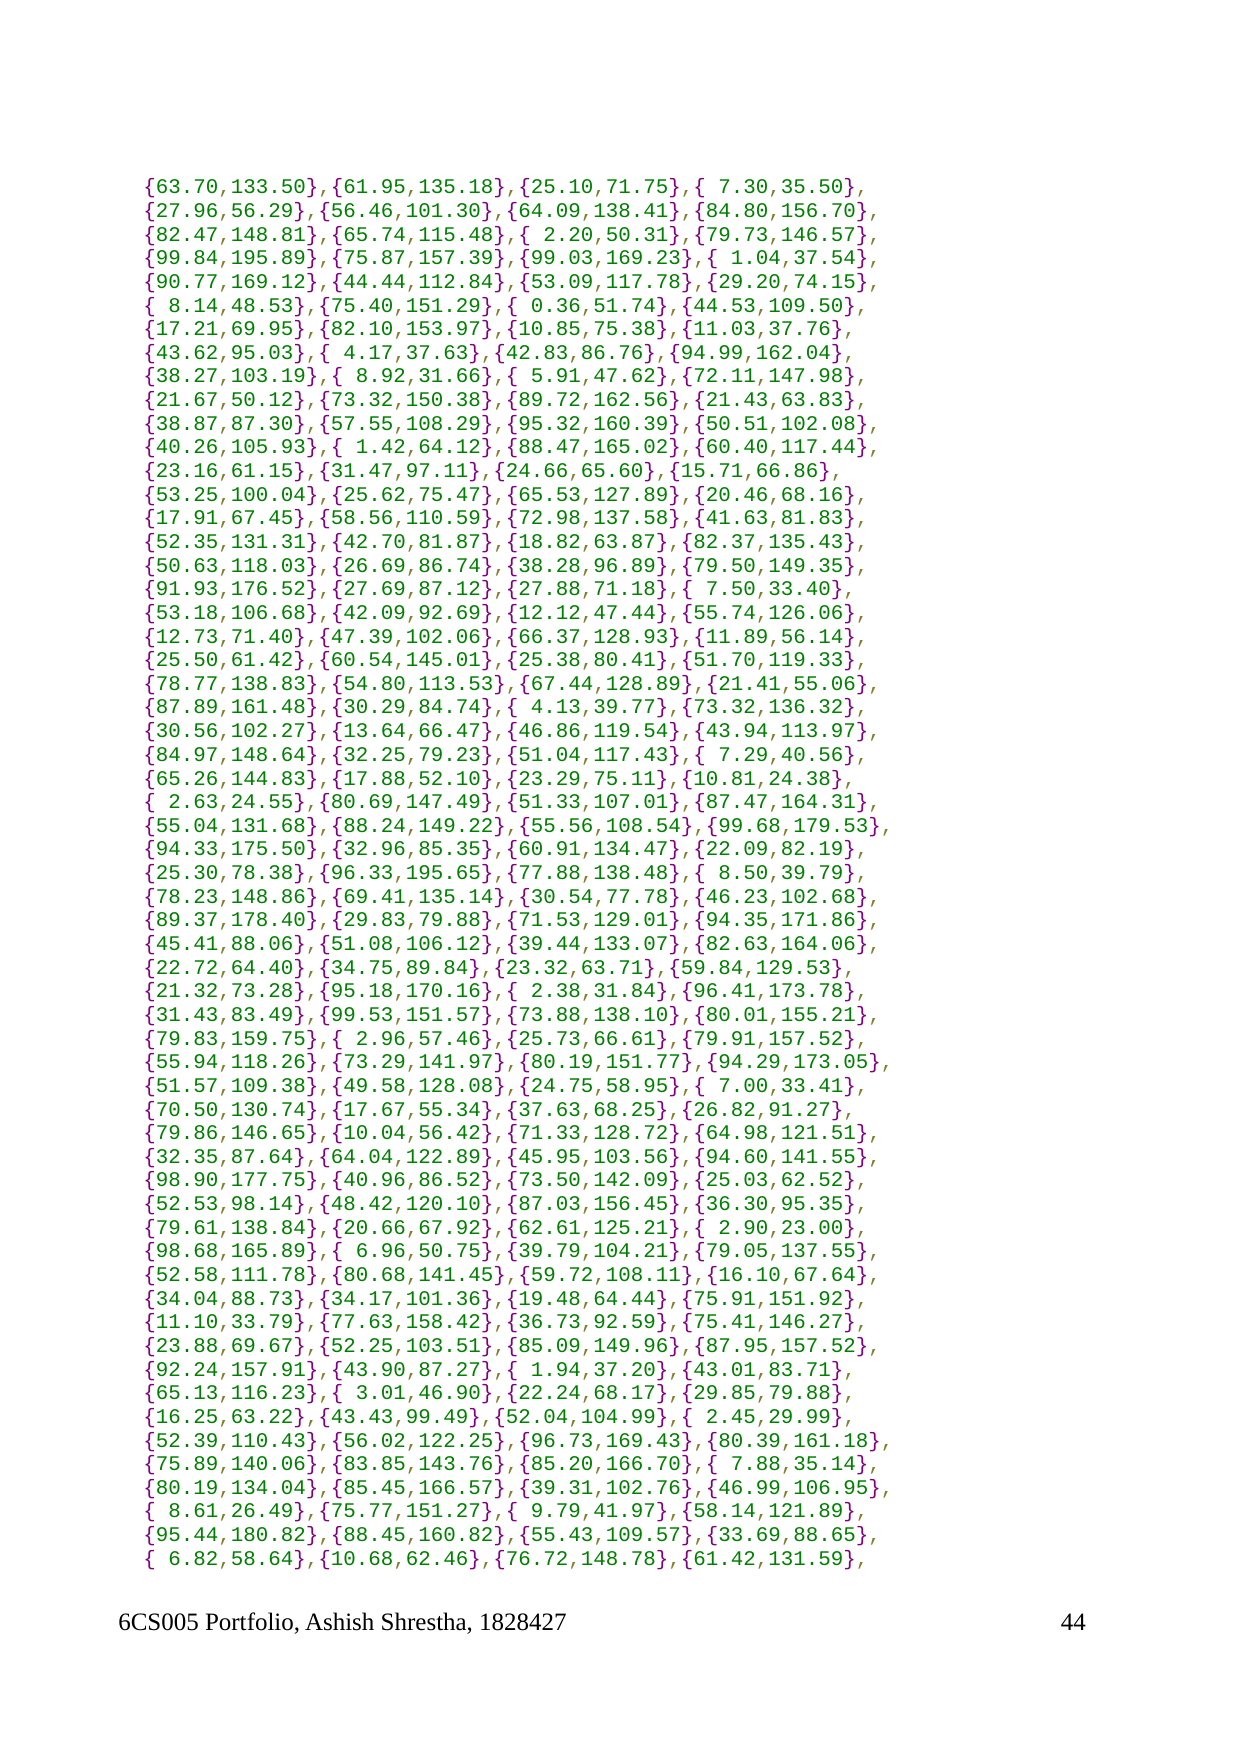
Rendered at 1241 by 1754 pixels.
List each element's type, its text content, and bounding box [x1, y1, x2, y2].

text {25.50,61.42},{60.54,145.01},{25.38,80.41},{51.70,119.33}, [118, 649, 1122, 673]
text {52.39,110.43},{56.02,122.25},{96.73,169.43},{80.39,161.18}, [118, 1429, 1122, 1453]
text { 6.82,58.64},{10.68,62.46},{76.72,148.78},{61.42,131.59}, [118, 1548, 1122, 1571]
text {78.23,148.86},{69.41,135.14},{30.54,77.78},{46.23,102.68}, [118, 886, 1122, 909]
text {50.63,118.03},{26.69,86.74},{38.28,96.89},{79.50,149.35}, [118, 555, 1122, 578]
text {95.44,180.82},{88.45,160.82},{55.43,109.57},{33.69,88.65}, [118, 1524, 1122, 1548]
text {79.86,146.65},{10.04,56.42},{71.33,128.72},{64.98,121.51}, [118, 1122, 1122, 1146]
text {12.73,71.40},{47.39,102.06},{66.37,128.93},{11.89,56.14}, [118, 626, 1122, 649]
text {52.53,98.14},{48.42,120.10},{87.03,156.45},{36.30,95.35}, [118, 1193, 1122, 1217]
text {70.50,130.74},{17.67,55.34},{37.63,68.25},{26.82,91.27}, [118, 1098, 1122, 1122]
text {80.19,134.04},{85.45,166.57},{39.31,102.76},{46.99,106.95}, [118, 1477, 1122, 1501]
text {45.41,88.06},{51.08,106.12},{39.44,133.07},{82.63,164.06}, [118, 933, 1122, 957]
text {55.04,131.68},{88.24,149.22},{55.56,108.54},{99.68,179.53}, [118, 815, 1122, 838]
text {52.35,131.31},{42.70,81.87},{18.82,63.87},{82.37,135.43}, [118, 531, 1122, 555]
text {38.27,103.19},{ 8.92,31.66},{ 5.91,47.62},{72.11,147.98}, [118, 366, 1122, 389]
text {38.87,87.30},{57.55,108.29},{95.32,160.39},{50.51,102.08}, [118, 413, 1122, 436]
text {52.58,111.78},{80.68,141.45},{59.72,108.11},{16.10,67.64}, [118, 1264, 1122, 1288]
text {99.84,195.89},{75.87,157.39},{99.03,169.23},{ 1.04,37.54}, [118, 247, 1122, 271]
text {53.25,100.04},{25.62,75.47},{65.53,127.89},{20.46,68.16}, [118, 484, 1122, 507]
text {21.32,73.28},{95.18,170.16},{ 2.38,31.84},{96.41,173.78}, [118, 980, 1122, 1004]
text {94.33,175.50},{32.96,85.35},{60.91,134.47},{22.09,82.19}, [118, 838, 1122, 862]
text {11.10,33.79},{77.63,158.42},{36.73,92.59},{75.41,146.27}, [118, 1311, 1122, 1335]
text {55.94,118.26},{73.29,141.97},{80.19,151.77},{94.29,173.05}, [118, 1051, 1122, 1075]
text {82.47,148.81},{65.74,115.48},{ 2.20,50.31},{79.73,146.57}, [118, 224, 1122, 247]
text {34.04,88.73},{34.17,101.36},{19.48,64.44},{75.91,151.92}, [118, 1288, 1122, 1311]
text {89.37,178.40},{29.83,79.88},{71.53,129.01},{94.35,171.86}, [118, 909, 1122, 933]
text {17.21,69.95},{82.10,153.97},{10.85,75.38},{11.03,37.76}, [118, 318, 1122, 342]
text {79.83,159.75},{ 2.96,57.46},{25.73,66.61},{79.91,157.52}, [118, 1028, 1122, 1051]
text {43.62,95.03},{ 4.17,37.63},{42.83,86.76},{94.99,162.04}, [118, 342, 1122, 366]
text {17.91,67.45},{58.56,110.59},{72.98,137.58},{41.63,81.83}, [118, 507, 1122, 531]
text {23.16,61.15},{31.47,97.11},{24.66,65.60},{15.71,66.86}, [118, 460, 1122, 484]
text {30.56,102.27},{13.64,66.47},{46.86,119.54},{43.94,113.97}, [118, 720, 1122, 744]
text {92.24,157.91},{43.90,87.27},{ 1.94,37.20},{43.01,83.71}, [118, 1359, 1122, 1382]
text {21.67,50.12},{73.32,150.38},{89.72,162.56},{21.43,63.83}, [118, 389, 1122, 413]
text {63.70,133.50},{61.95,135.18},{25.10,71.75},{ 7.30,35.50}, [118, 176, 1122, 200]
text {51.57,109.38},{49.58,128.08},{24.75,58.95},{ 7.00,33.41}, [118, 1075, 1122, 1098]
text {22.72,64.40},{34.75,89.84},{23.32,63.71},{59.84,129.53}, [118, 957, 1122, 980]
text {84.97,148.64},{32.25,79.23},{51.04,117.43},{ 7.29,40.56}, [118, 744, 1122, 767]
text { 8.14,48.53},{75.40,151.29},{ 0.36,51.74},{44.53,109.50}, [118, 294, 1122, 318]
text {91.93,176.52},{27.69,87.12},{27.88,71.18},{ 7.50,33.40}, [118, 578, 1122, 602]
text {23.88,69.67},{52.25,103.51},{85.09,149.96},{87.95,157.52}, [118, 1335, 1122, 1359]
text {79.61,138.84},{20.66,67.92},{62.61,125.21},{ 2.90,23.00}, [118, 1217, 1122, 1240]
text { 8.61,26.49},{75.77,151.27},{ 9.79,41.97},{58.14,121.89}, [118, 1501, 1122, 1524]
text {40.26,105.93},{ 1.42,64.12},{88.47,165.02},{60.40,117.44}, [118, 436, 1122, 460]
text {90.77,169.12},{44.44,112.84},{53.09,117.78},{29.20,74.15}, [118, 271, 1122, 294]
text {27.96,56.29},{56.46,101.30},{64.09,138.41},{84.80,156.70}, [118, 200, 1122, 224]
text { 2.63,24.55},{80.69,147.49},{51.33,107.01},{87.47,164.31}, [118, 791, 1122, 815]
text {78.77,138.83},{54.80,113.53},{67.44,128.89},{21.41,55.06}, [118, 673, 1122, 697]
text {98.68,165.89},{ 6.96,50.75},{39.79,104.21},{79.05,137.55}, [118, 1240, 1122, 1264]
text {65.13,116.23},{ 3.01,46.90},{22.24,68.17},{29.85,79.88}, [118, 1382, 1122, 1406]
text {87.89,161.48},{30.29,84.74},{ 4.13,39.77},{73.32,136.32}, [118, 697, 1122, 720]
text {65.26,144.83},{17.88,52.10},{23.29,75.11},{10.81,24.38}, [118, 767, 1122, 791]
text {25.30,78.38},{96.33,195.65},{77.88,138.48},{ 8.50,39.79}, [118, 862, 1122, 886]
text {32.35,87.64},{64.04,122.89},{45.95,103.56},{94.60,141.55}, [118, 1146, 1122, 1169]
text {16.25,63.22},{43.43,99.49},{52.04,104.99},{ 2.45,29.99}, [118, 1406, 1122, 1429]
text {53.18,106.68},{42.09,92.69},{12.12,47.44},{55.74,126.06}, [118, 602, 1122, 626]
text {98.90,177.75},{40.96,86.52},{73.50,142.09},{25.03,62.52}, [118, 1169, 1122, 1193]
text {31.43,83.49},{99.53,151.57},{73.88,138.10},{80.01,155.21}, [118, 1004, 1122, 1028]
text {75.89,140.06},{83.85,143.76},{85.20,166.70},{ 7.88,35.14}, [118, 1453, 1122, 1477]
